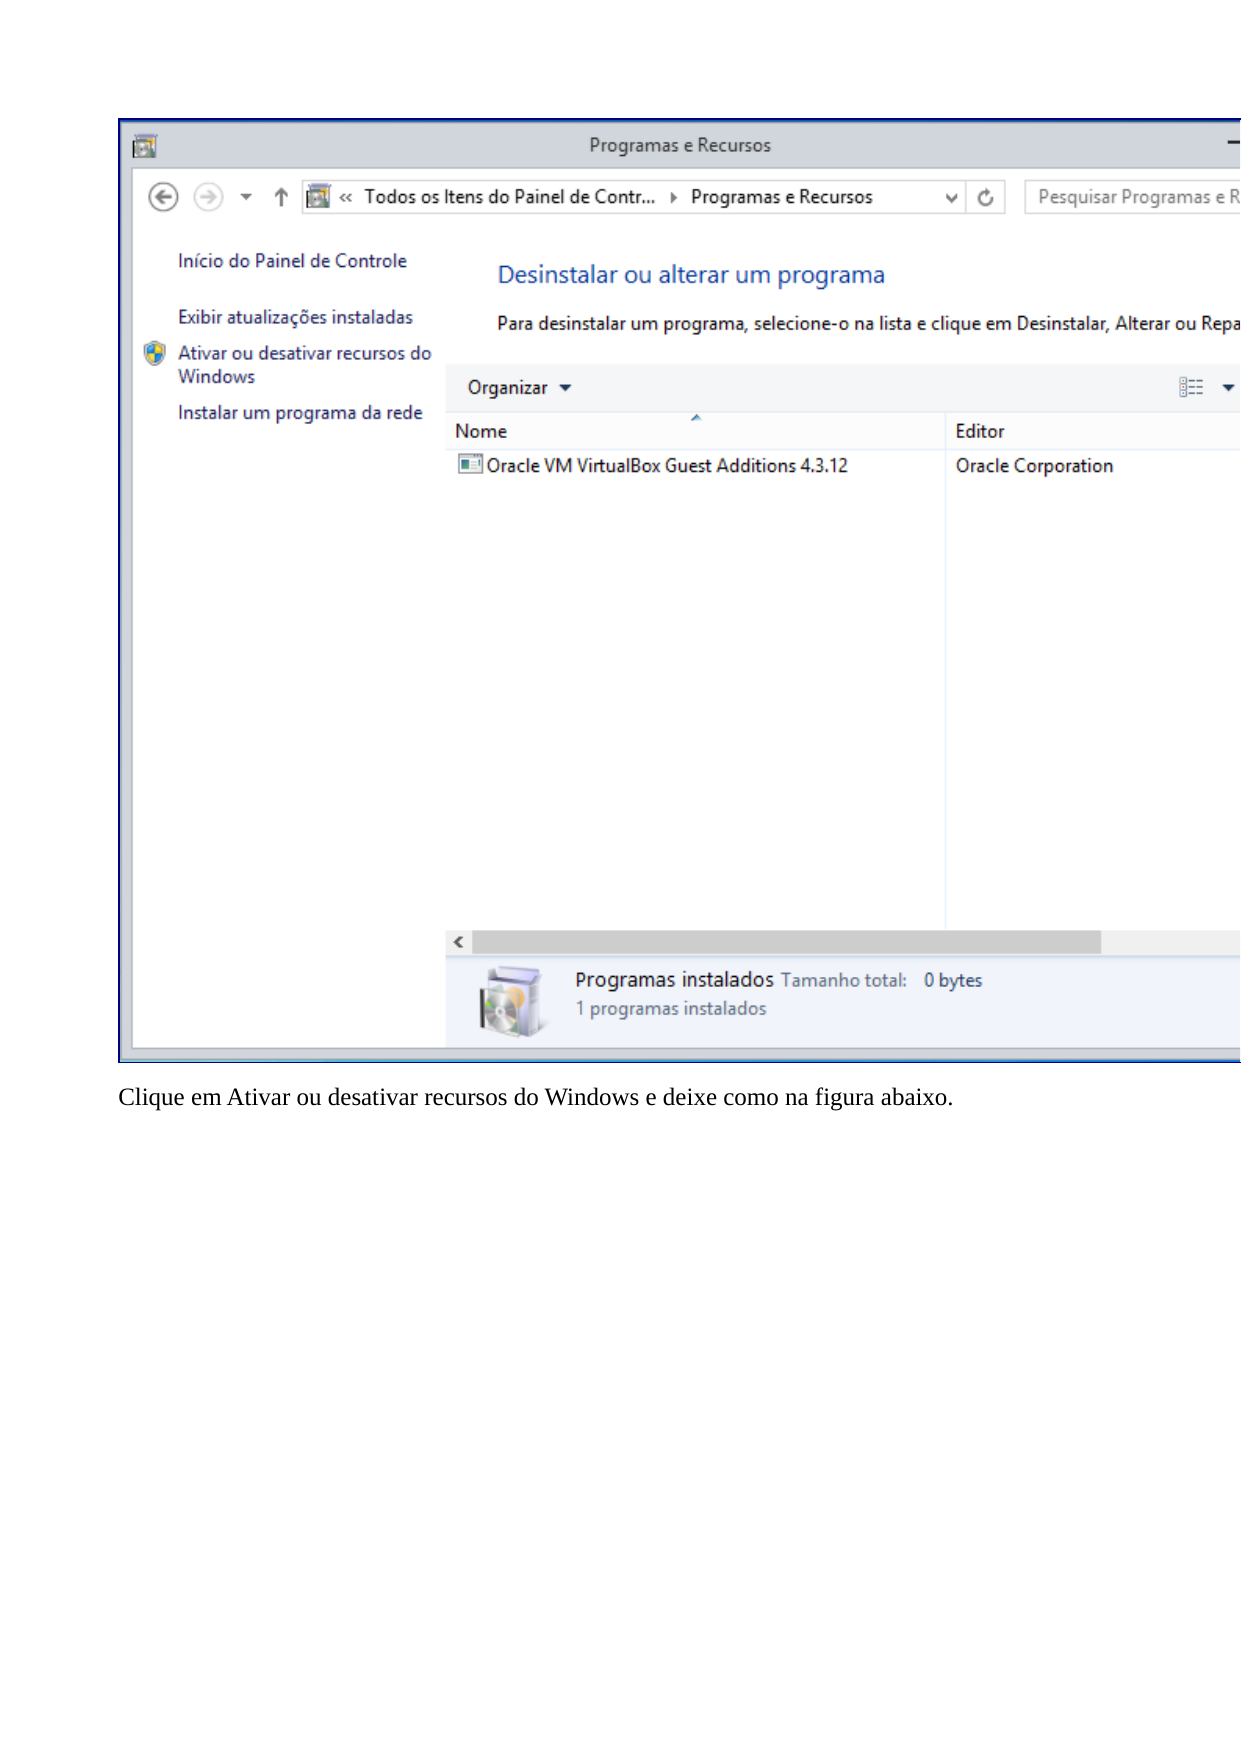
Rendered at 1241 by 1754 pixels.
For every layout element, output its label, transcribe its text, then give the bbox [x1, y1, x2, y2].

text Clique em Ativar ou desativar recursos do Windows e deixe como na figura abaixo. [118, 1082, 1122, 1111]
picture [120, 120, 1241, 1062]
